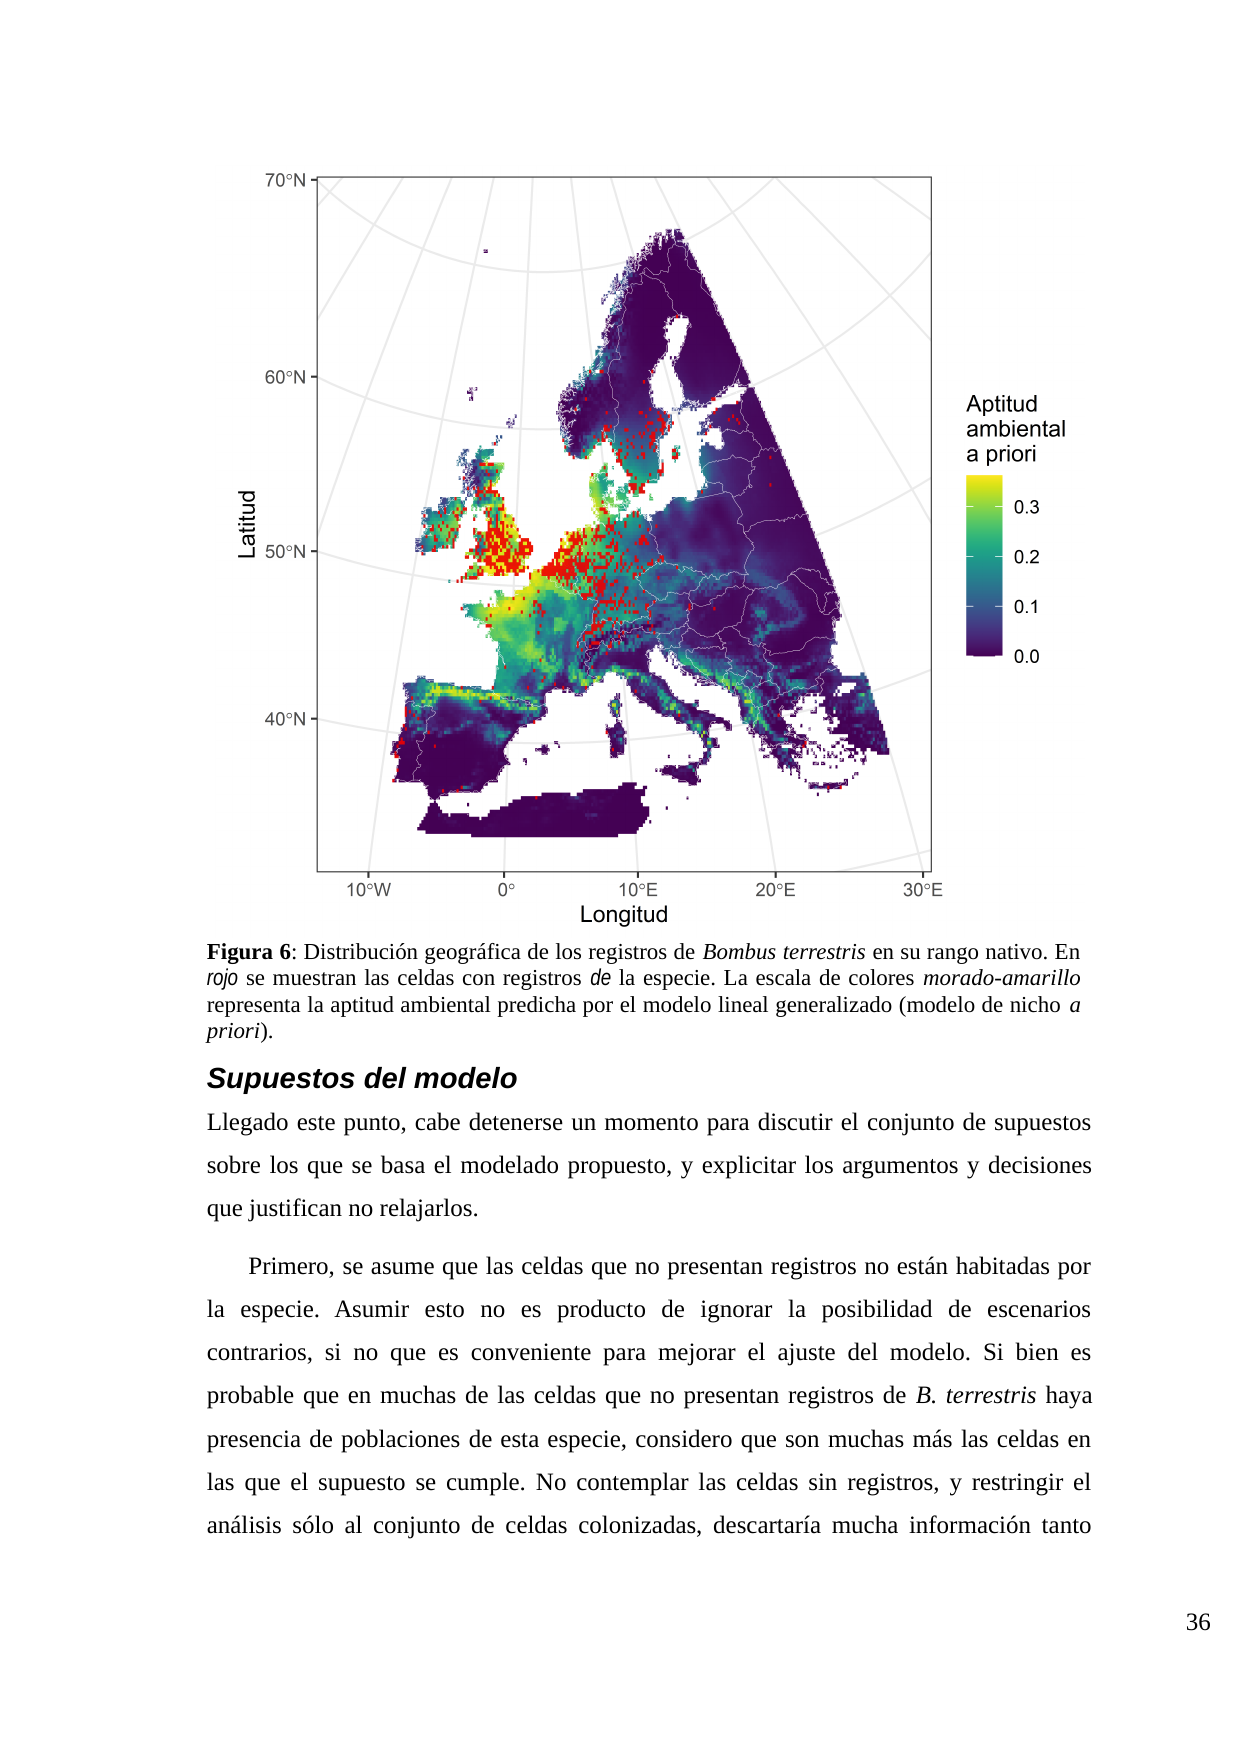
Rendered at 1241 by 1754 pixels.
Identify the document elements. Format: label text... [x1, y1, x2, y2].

text Primero, se asume que las celdas que no presentan registros no están habitadas por la especie. Asumir esto no es producto de ignorar la posibilidad de escenarios contrarios, si no que es conveniente para mejorar el ajuste del modelo. Si bien es probable que en muchas de las celdas que no presentan registros de B. terrestris haya presencia de poblaciones de esta especie, considero que son muchas más las celdas en las que el supuesto se cumple. No contemplar las celdas sin registros, y restringir el análisis sólo al conjunto de celdas colonizadas, descartaría mucha información tanto [207, 1251, 1093, 1539]
subtitle [207, 148, 1093, 159]
subtitle Supuestos del modelo [207, 1049, 1093, 1095]
text Llegado este punto, cabe detenerse un momento para discutir el conjunto de supuestos sobre los que se basa el modelado propuesto, y explicitar los argumentos y decisiones que justifican no relajarlos. [207, 1107, 1093, 1222]
text Figura 6: Distribución geográfica de los registros de Bombus terrestris en su rango nativo. En rojo se muestran las celdas con registros de la especie. La escala de colores morado-amarillo representa la aptitud ambiental predicha por el modelo lineal generalizado (modelo de nicho a priori). [207, 178, 1081, 1043]
picture [215, 165, 1085, 938]
